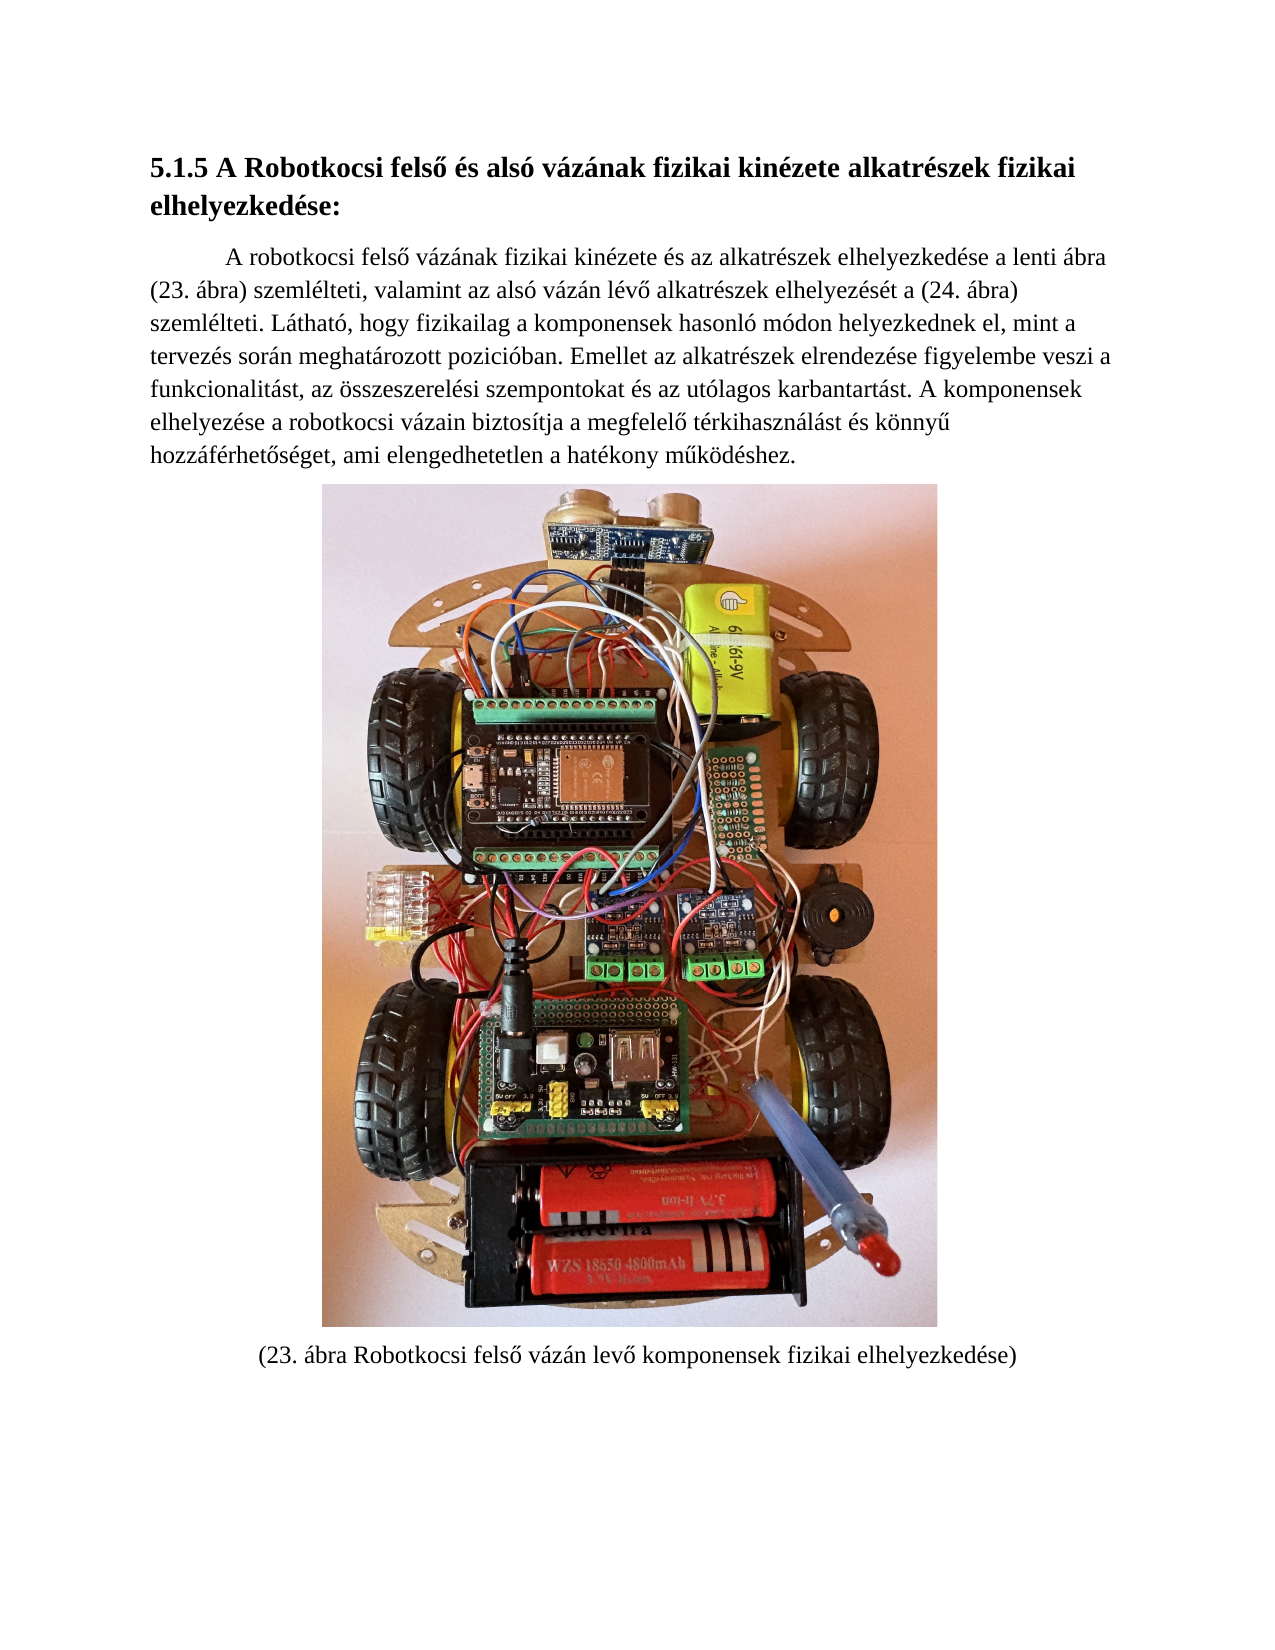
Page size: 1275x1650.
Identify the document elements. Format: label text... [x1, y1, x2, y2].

picture [322, 484, 938, 1327]
text (23. ábra Robotkocsi felső vázán levő komponensek fizikai elhelyezkedése) [150, 1340, 1125, 1369]
text A robotkocsi felső vázának fizikai kinézete és az alkatrészek elhelyezkedése a lenti ábra (23. ábra) szemlélteti, valamint az alsó vázán lévő alkatrészek elhelyezését a (24. ábra) szemlélteti. Látható, hogy fizikailag a komponensek hasonló módon helyezkednek el, mint a tervezés során meghatározott pozicióban. Emellet az alkatrészek elrendezése figyelembe veszi a funkcionalitást, az összeszerelési szempontokat és az utólagos karbantartást. A komponensek elhelyezése a robotkocsi vázain biztosítja a megfelelő térkihasználást és könnyű hozzáférhetőséget, ami elengedhetetlen a hatékony működéshez. [150, 242, 1125, 468]
text 5.1.5 A Robotkocsi felső és alsó vázának fizikai kinézete alkatrészek fizikai elhelyezkedése: [150, 150, 1125, 222]
